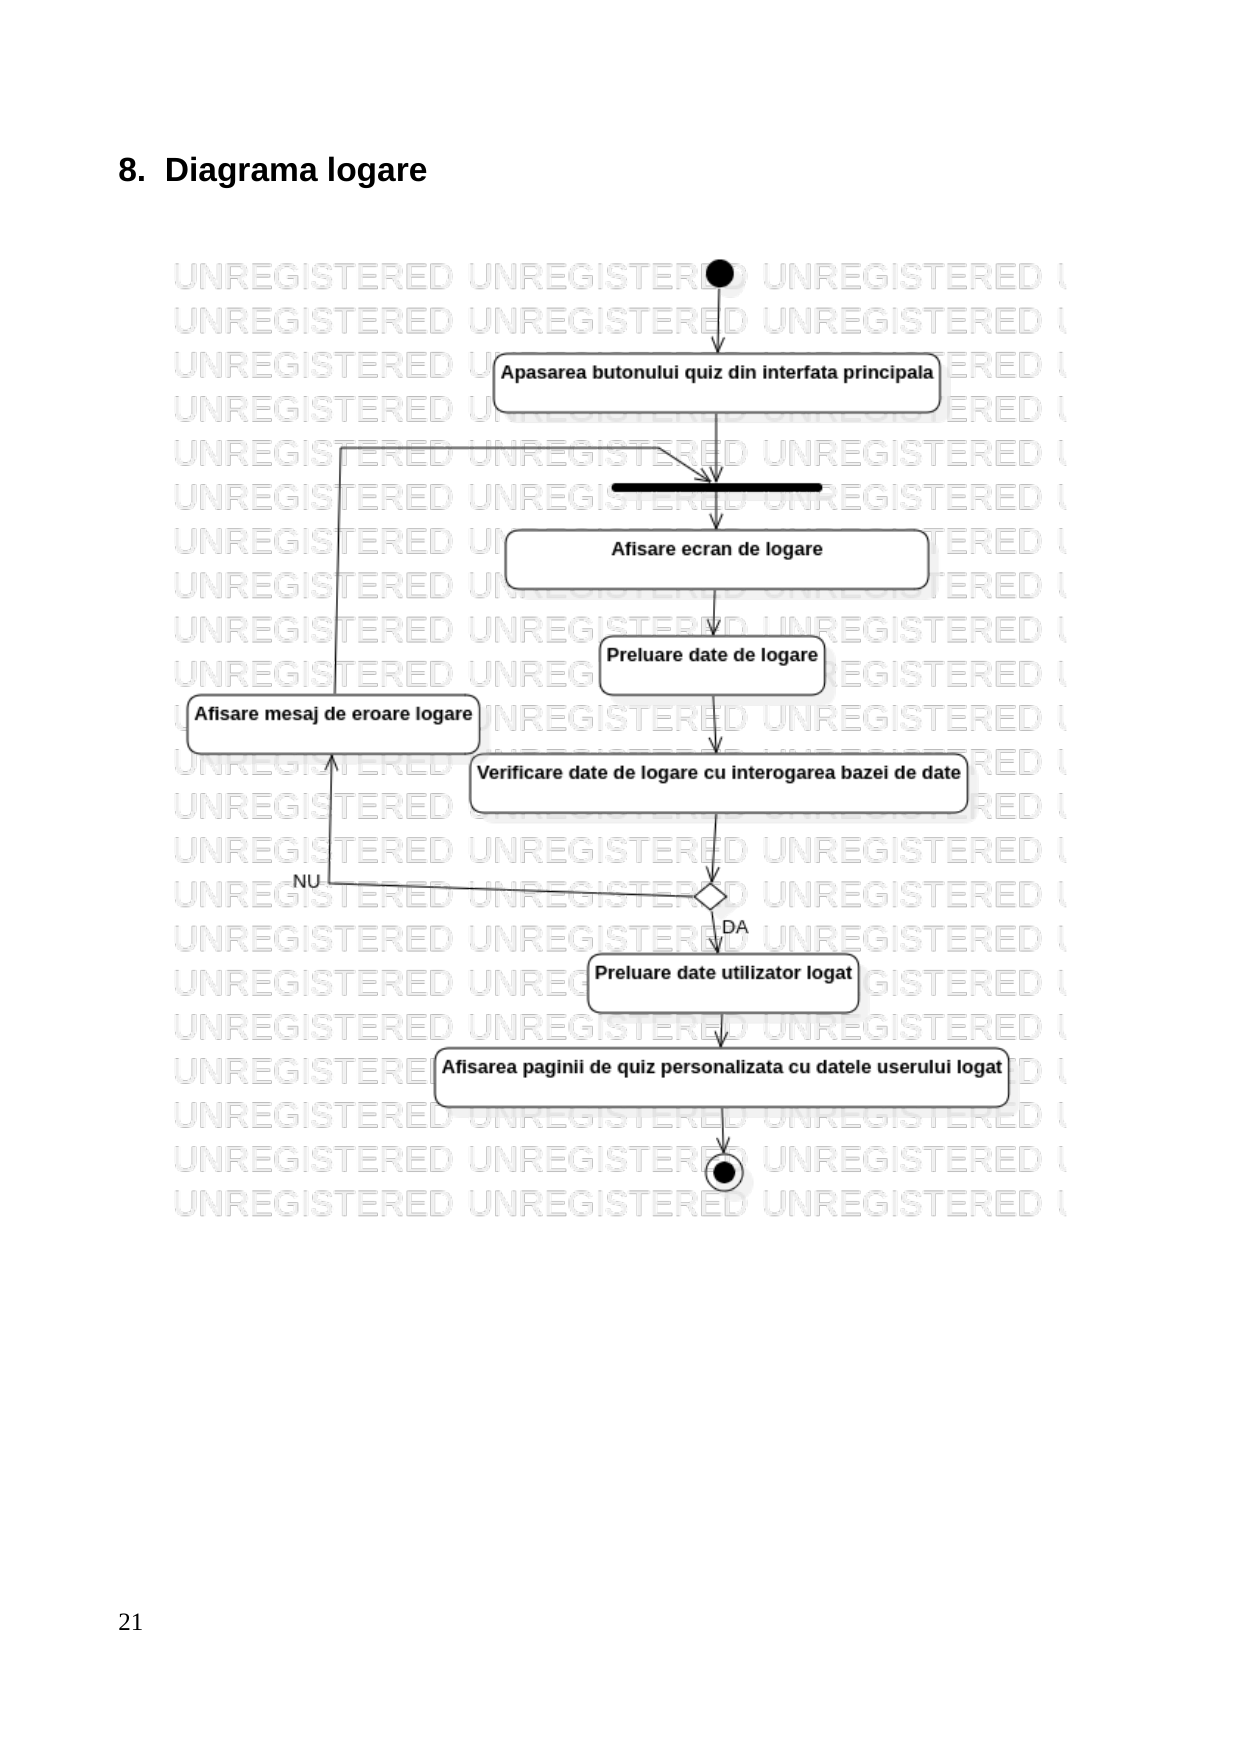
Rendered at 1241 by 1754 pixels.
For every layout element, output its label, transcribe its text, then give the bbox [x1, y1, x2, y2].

subtitle 8. Diagrama logare [118, 150, 1122, 188]
picture [173, 245, 1067, 1250]
